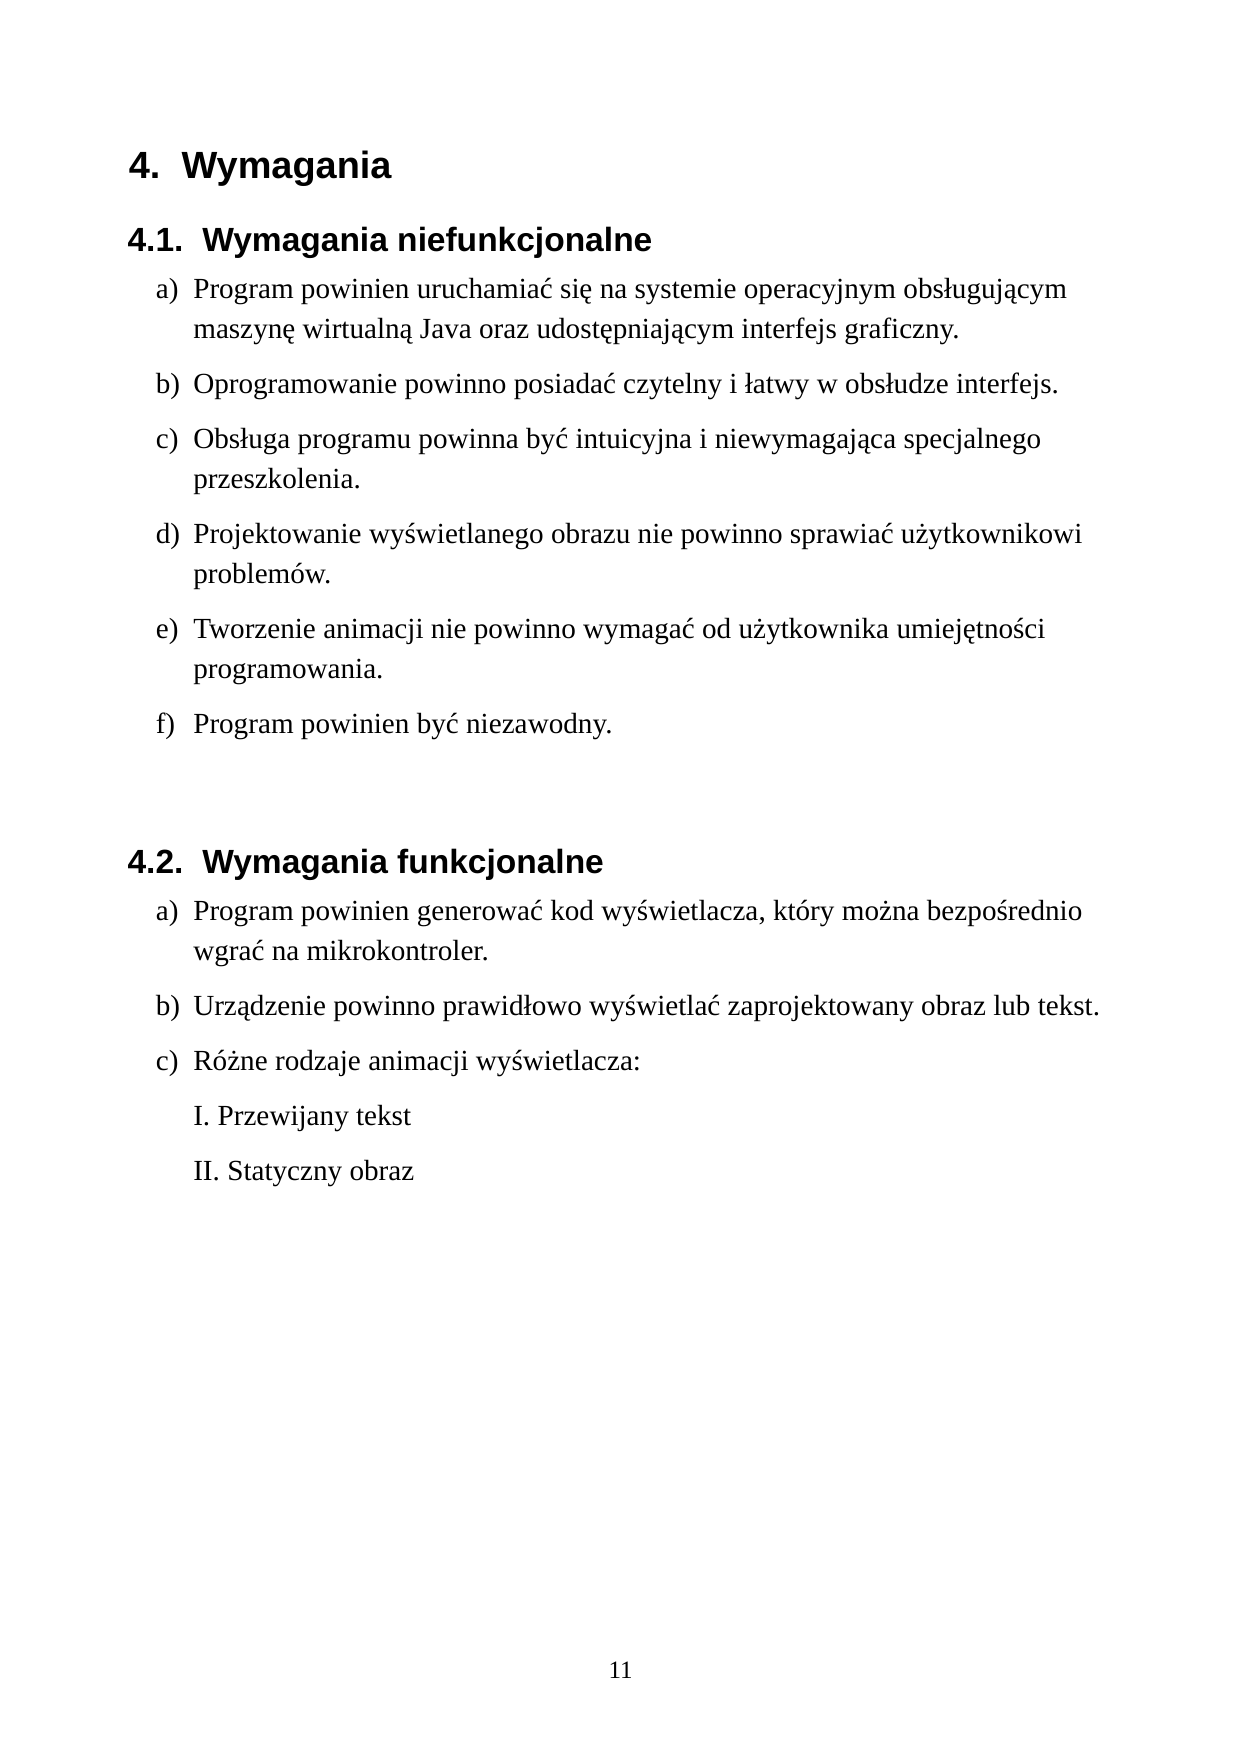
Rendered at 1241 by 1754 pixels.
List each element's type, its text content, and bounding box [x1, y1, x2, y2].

list Przewijany tekst [193, 1098, 1122, 1131]
list Urządzenie powinno prawidłowo wyświetlać zaprojektowany obraz lub tekst. [156, 988, 1122, 1022]
list Tworzenie animacji nie powinno wymagać od użytkownika umiejętności programowania. [156, 611, 1122, 685]
list Różne rodzaje animacji wyświetlacza: [156, 1043, 1122, 1077]
subtitle Wymagania niefunkcjonalne [118, 220, 1122, 259]
subtitle Wymagania [118, 143, 1122, 187]
list Oprogramowanie powinno posiadać czytelny i łatwy w obsłudze interfejs. [156, 366, 1122, 400]
list Statyczny obraz [193, 1153, 1122, 1186]
list Program powinien uruchamiać się na systemie operacyjnym obsługującym maszynę wirtualną Java oraz udostępniającym interfejs graficzny. [156, 271, 1122, 345]
list Program powinien generować kod wyświetlacza, który można bezpośrednio wgrać na mikrokontroler. [156, 893, 1122, 967]
subtitle Wymagania funkcjonalne [118, 842, 1122, 881]
list Obsługa programu powinna być intuicyjna i niewymagająca specjalnego przeszkolenia. [156, 421, 1122, 495]
list Projektowanie wyświetlanego obrazu nie powinno sprawiać użytkownikowi problemów. [156, 516, 1122, 590]
list Program powinien być niezawodny. [156, 706, 1122, 739]
